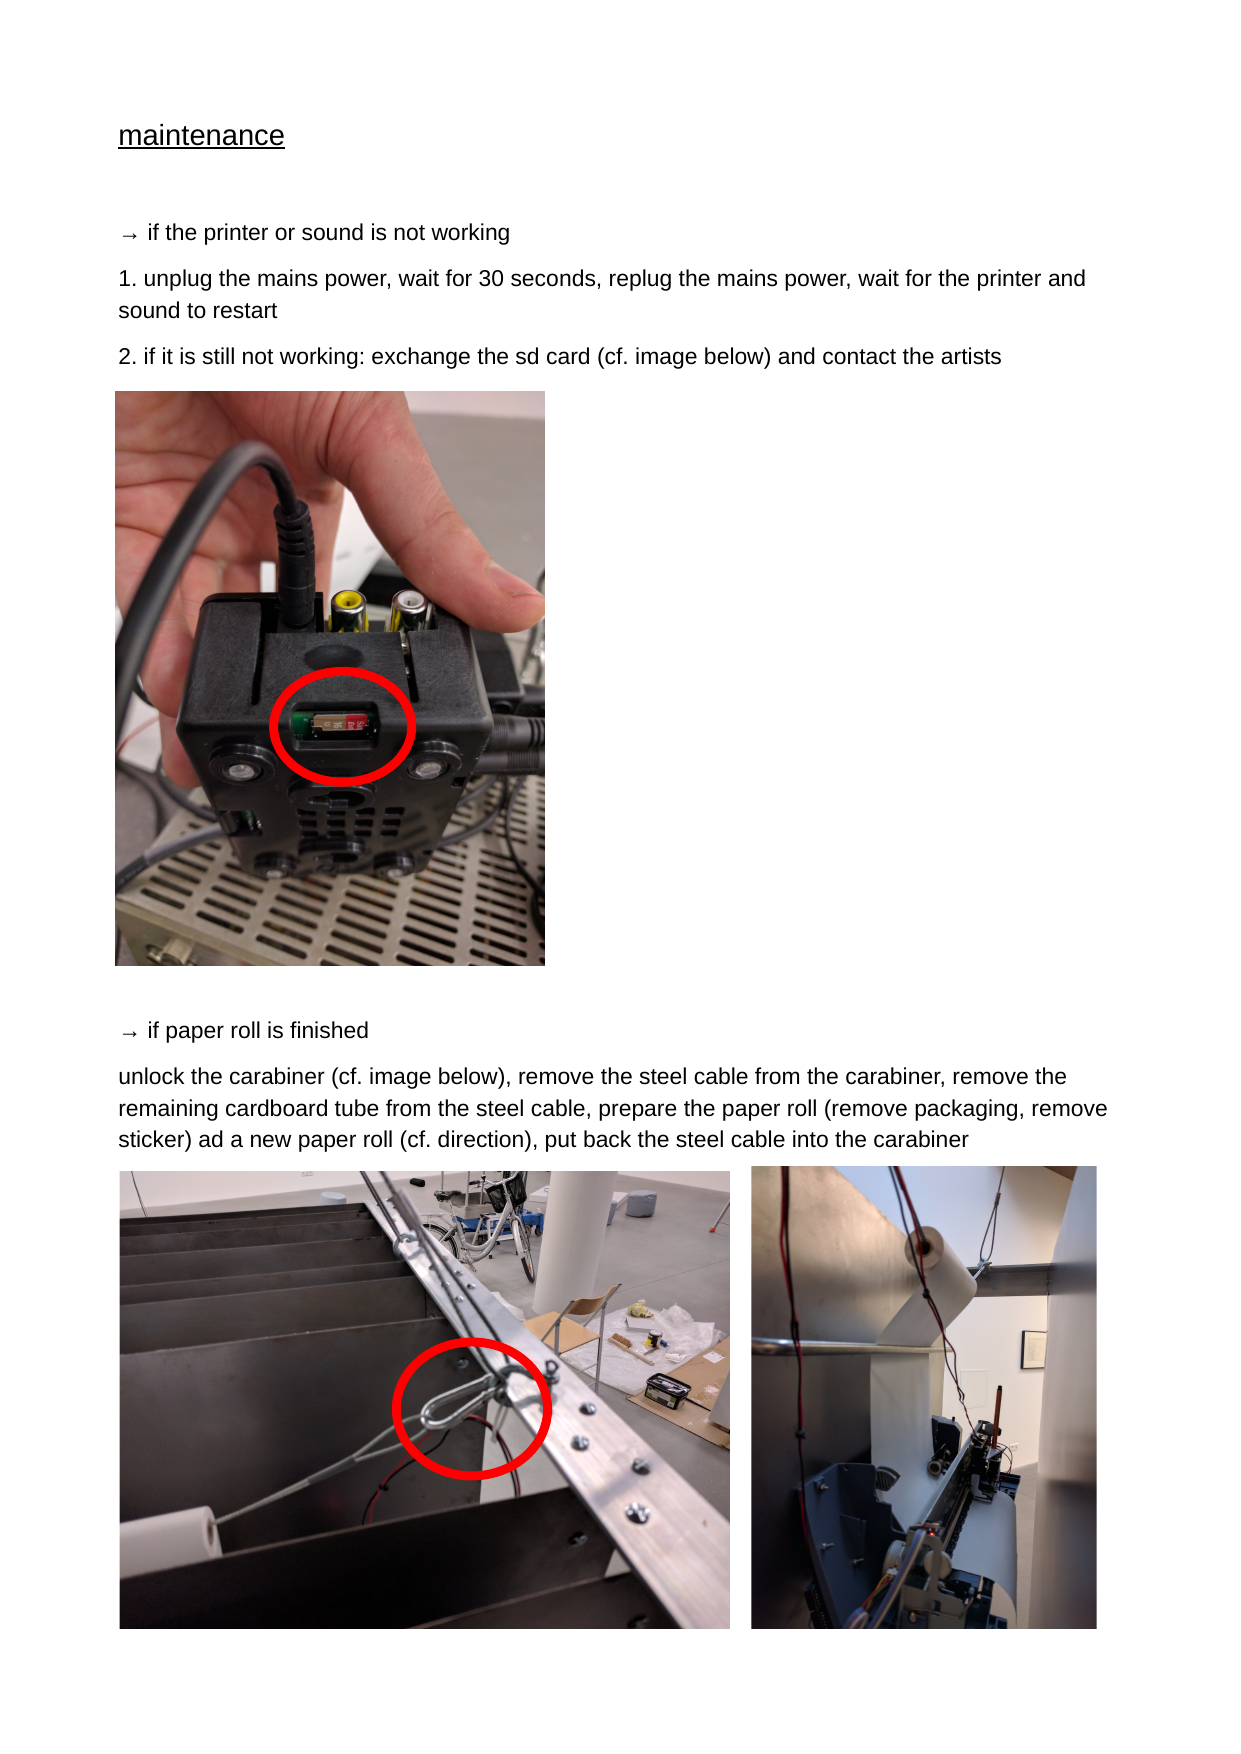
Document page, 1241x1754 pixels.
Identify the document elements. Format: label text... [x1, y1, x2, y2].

text → if the printer or sound is not working [118, 219, 1122, 245]
text 1. unplug the mains power, wait for 30 seconds, replug the mains power, wait for the printer and sound to restart [118, 265, 1122, 323]
text → if paper roll is finished [118, 1017, 1122, 1043]
picture [751, 1166, 1097, 1629]
text 2. if it is still not working: exchange the sd card (cf. image below) and contact the artists [118, 343, 1122, 369]
picture [119, 1171, 730, 1629]
picture [115, 391, 545, 966]
text unlock the carabiner (cf. image below), remove the steel cable from the carabiner, remove the remaining cardboard tube from the steel cable, prepare the paper roll (remove packaging, remove sticker) ad a new paper roll (cf. direction), put back the steel cable into the carabiner [118, 1063, 1122, 1152]
text maintenance [118, 118, 1122, 152]
